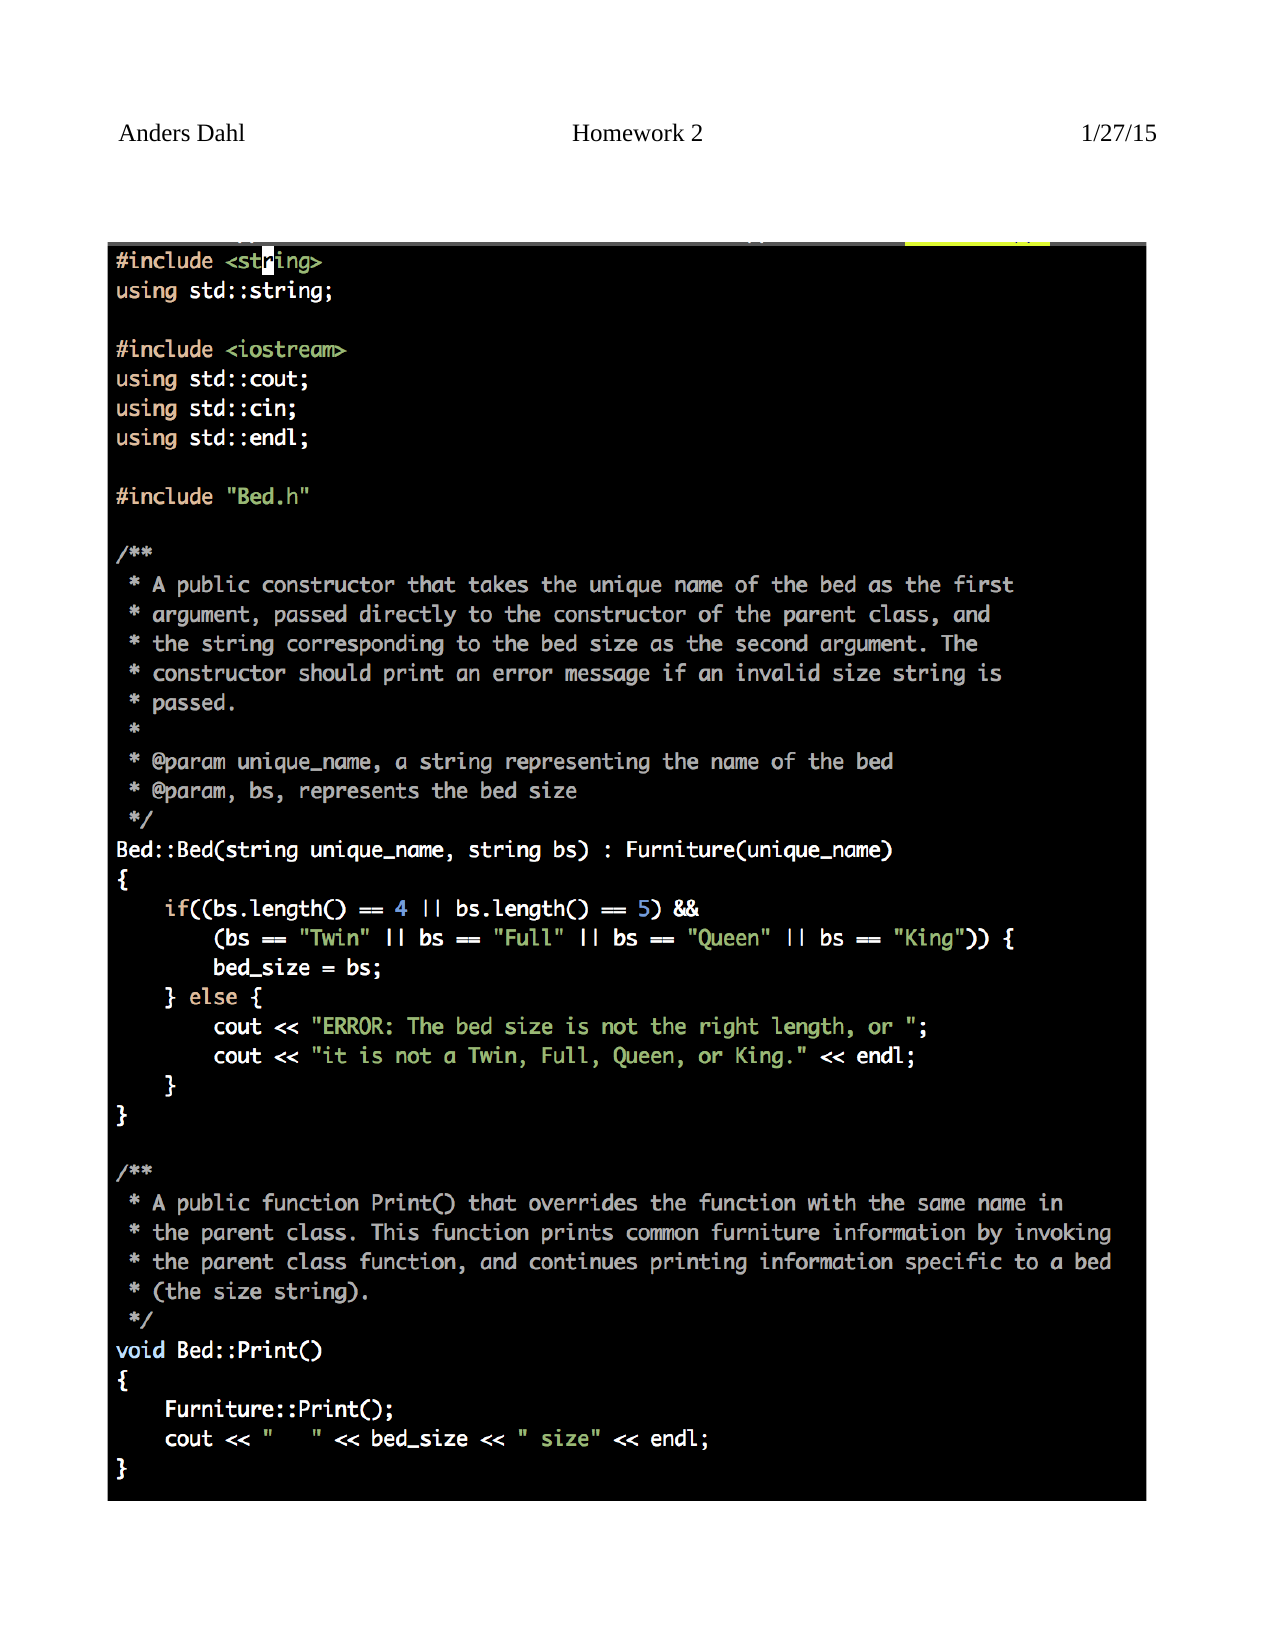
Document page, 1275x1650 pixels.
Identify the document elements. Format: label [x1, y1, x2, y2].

picture [107, 242, 1147, 1501]
